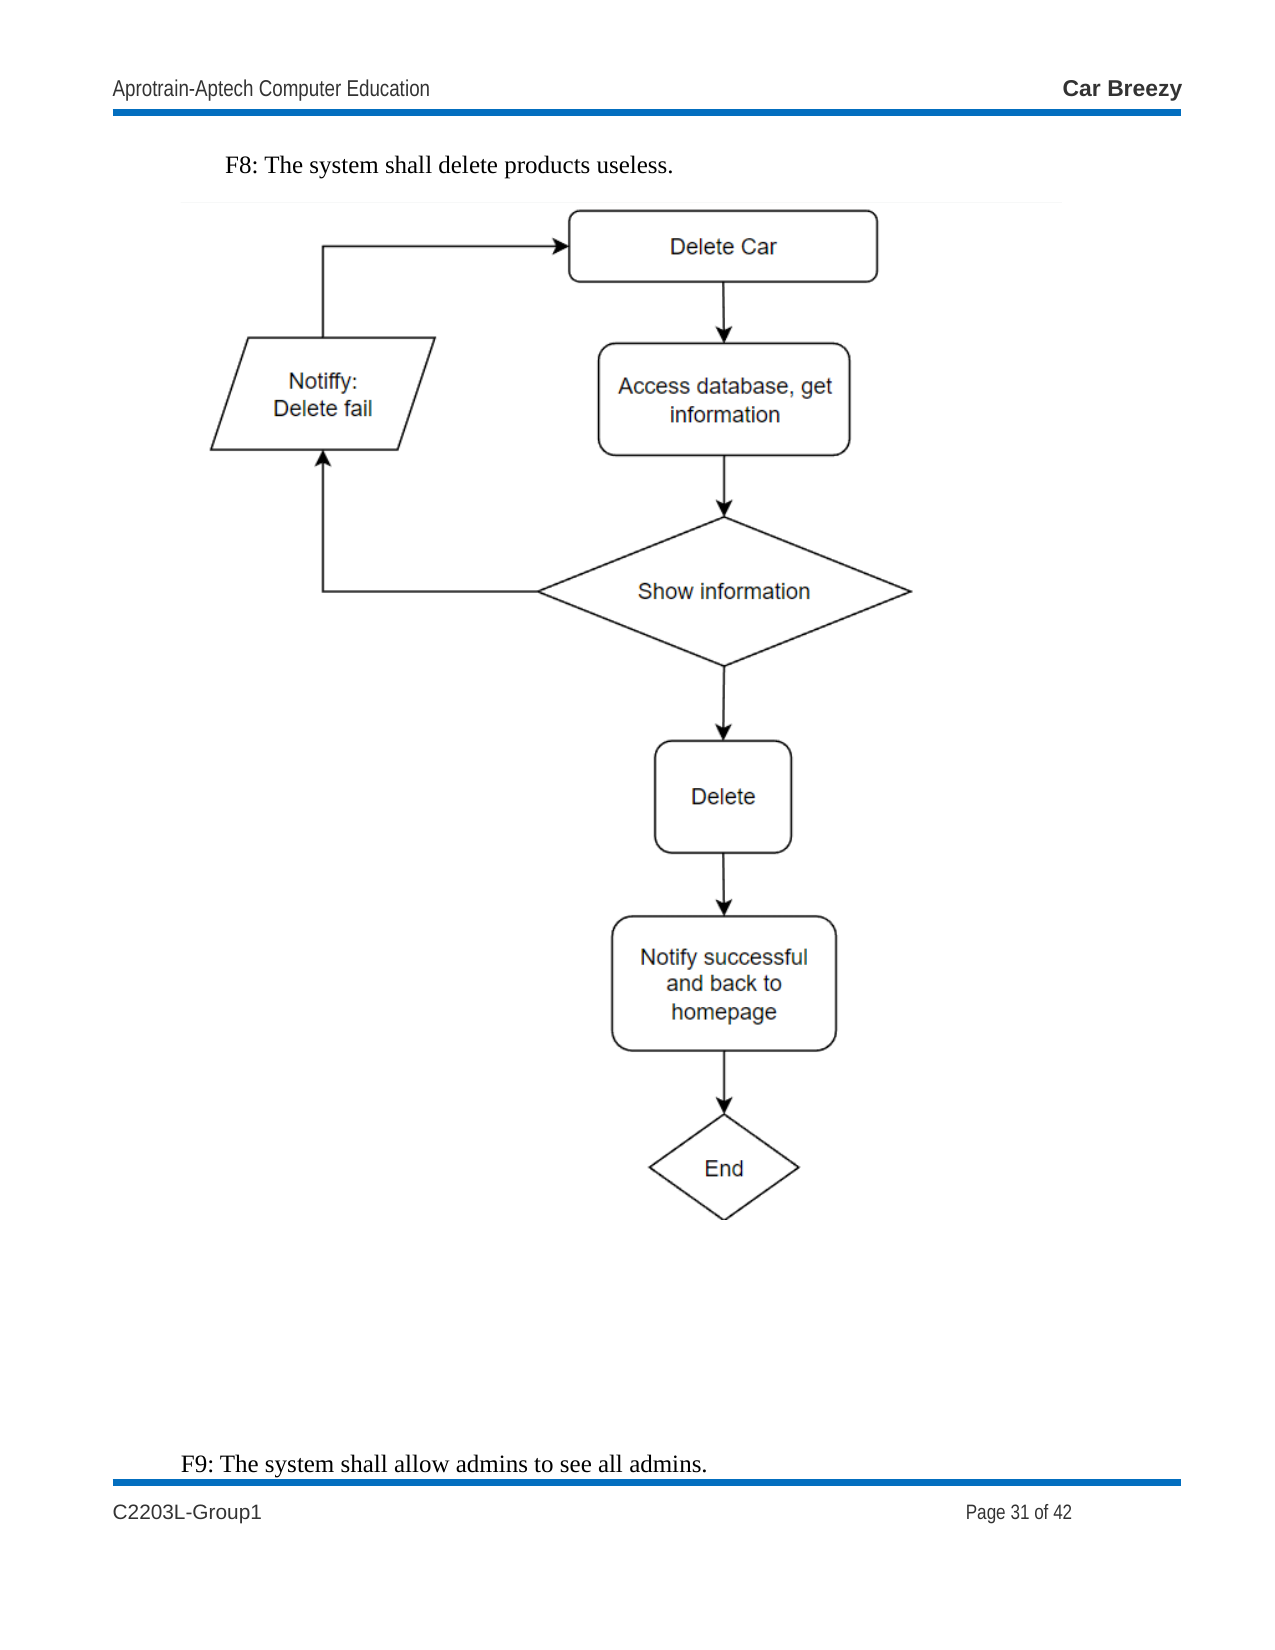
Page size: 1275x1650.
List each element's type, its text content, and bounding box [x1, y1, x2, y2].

text F9: The system shall allow admins to see all admins. [181, 1449, 1106, 1478]
text F8: The system shall delete products useless. [181, 150, 1106, 179]
